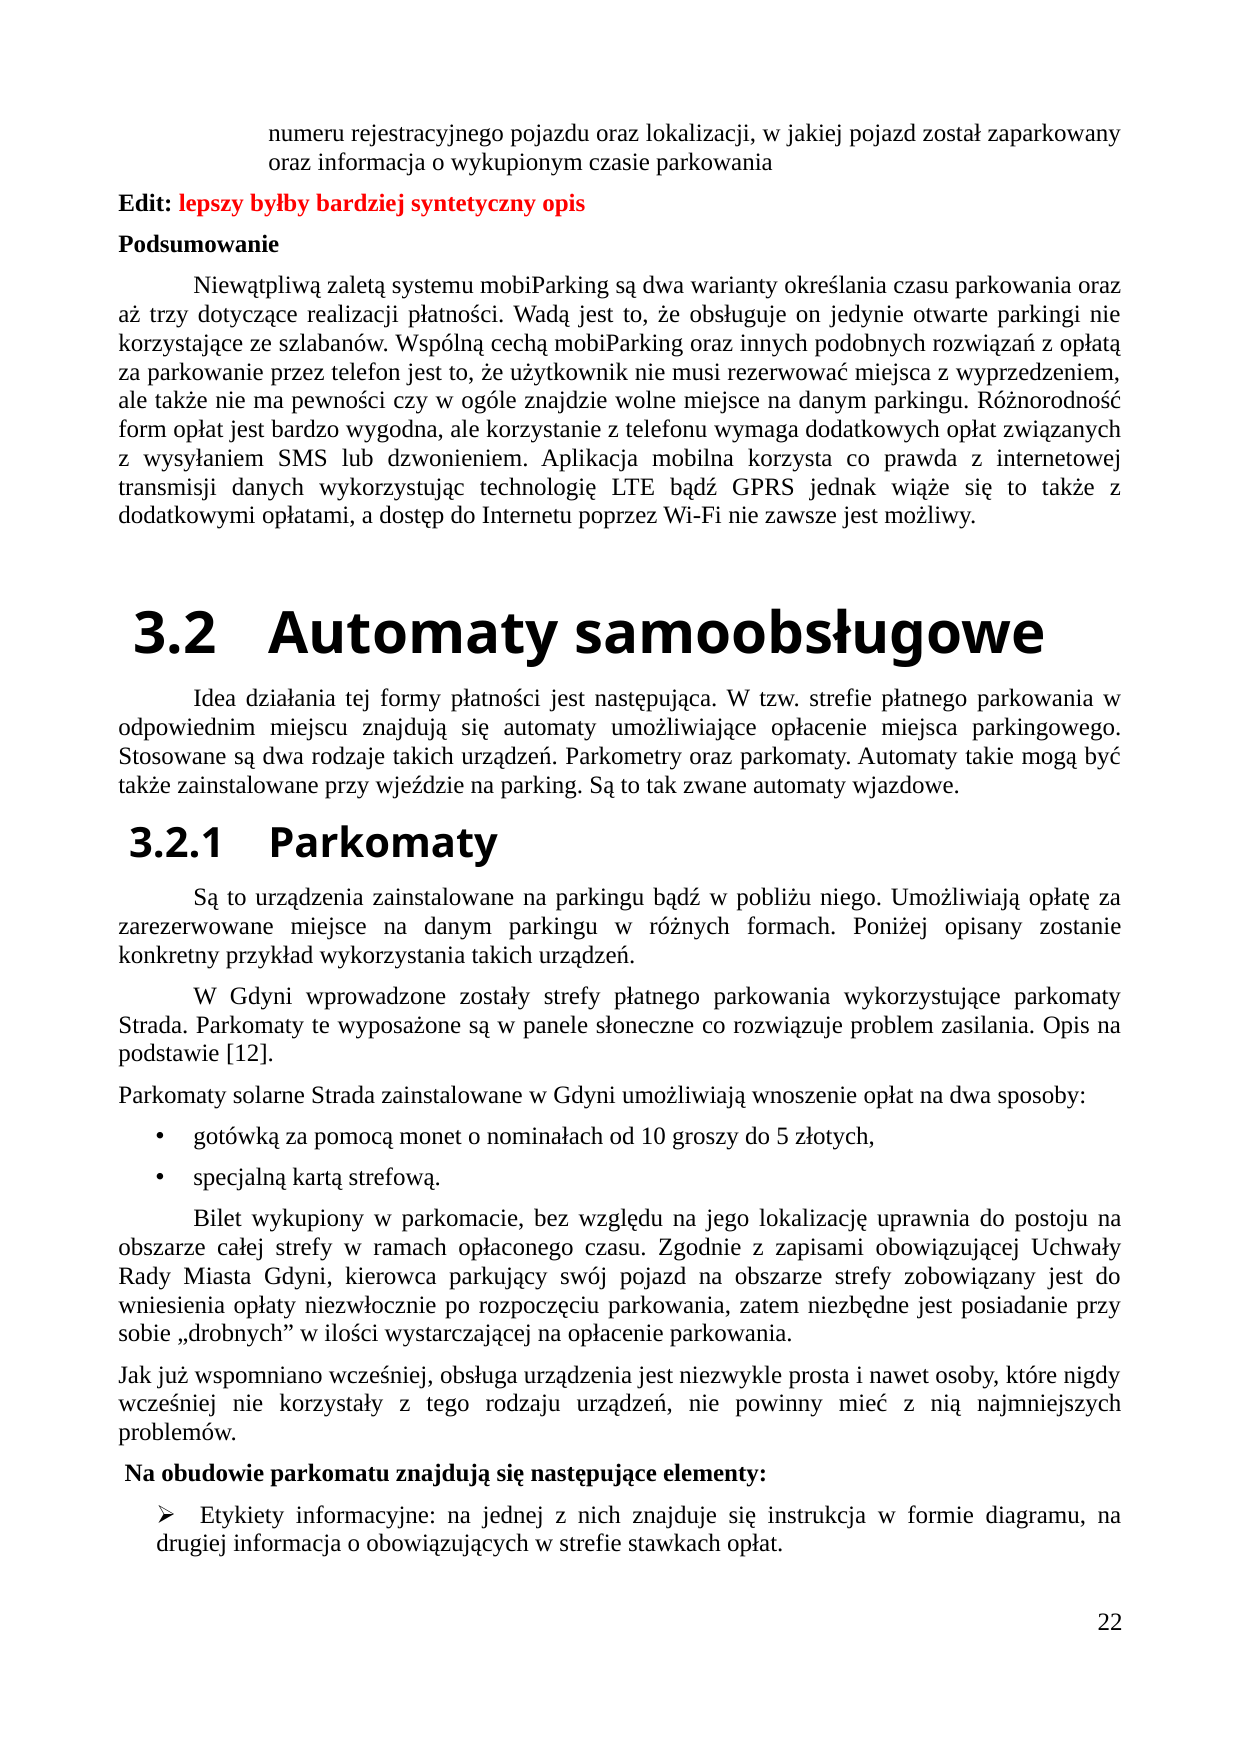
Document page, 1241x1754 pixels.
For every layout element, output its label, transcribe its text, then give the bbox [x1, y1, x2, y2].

text Bilet wykupiony w parkomacie, bez względu na jego lokalizację uprawnia do postoju na obszarze całej strefy w ramach opłaconego czasu. Zgodnie z zapisami obowiązującej Uchwały Rady Miasta Gdyni, kierowca parkujący swój pojazd na obszarze strefy zobowiązany jest do wniesienia opłaty niezwłocznie po rozpoczęciu parkowania, zatem niezbędne jest posiadanie przy sobie „drobnych” w ilości wystarczającej na opłacenie parkowania. [118, 1203, 1122, 1347]
text Idea działania tej formy płatności jest następująca. W tzw. strefie płatnego parkowania w odpowiednim miejscu znajdują się automaty umożliwiające opłacenie miejsca parkingowego. Stosowane są dwa rodzaje takich urządzeń. Parkometry oraz parkomaty. Automaty takie mogą być także zainstalowane przy wjeździe na parking. Są to tak zwane automaty wjazdowe. [118, 683, 1122, 798]
text Edit: lepszy byłby bardziej syntetyczny opis [118, 188, 1122, 217]
text W Gdyni wprowadzone zostały strefy płatnego parkowania wykorzystujące parkomaty Strada. Parkomaty te wyposażone są w panele słoneczne co rozwiązuje problem zasilania. Opis na podstawie [12]. [118, 981, 1122, 1067]
text Podsumowanie [118, 229, 1122, 258]
list gotówką za pomocą monet o nominałach od 10 groszy do 5 złotych, [156, 1121, 1122, 1150]
text Na obudowie parkomatu znajdują się następujące elementy: [118, 1458, 1122, 1487]
list Etykiety informacyjne: na jednej z nich znajduje się instrukcja w formie diagramu, na drugiej informacja o obowiązujących w strefie stawkach opłat. [118, 1500, 1122, 1557]
list numeru rejestracyjnego pojazdu oraz lokalizacji, w jakiej pojazd został zaparkowany oraz informacja o wykupionym czasie parkowania [231, 118, 1122, 176]
text Są to urządzenia zainstalowane na parkingu bądź w pobliżu niego. Umożliwiają opłatę za zarezerwowane miejsce na danym parkingu w różnych formach. Poniżej opisany zostanie konkretny przykład wykorzystania takich urządzeń. [118, 882, 1122, 968]
subtitle Parkomaty [118, 813, 1122, 870]
text Parkomaty solarne Strada zainstalowane w Gdyni umożliwiają wnoszenie opłat na dwa sposoby: [118, 1080, 1122, 1108]
text Niewątpliwą zaletą systemu mobiParking są dwa warianty określania czasu parkowania oraz aż trzy dotyczące realizacji płatności. Wadą jest to, że obsługuje on jedynie otwarte parkingi nie korzystające ze szlabanów. Wspólną cechą mobiParking oraz innych podobnych rozwiązań z opłatą za parkowanie przez telefon jest to, że użytkownik nie musi rezerwować miejsca z wyprzedzeniem, ale także nie ma pewności czy w ogóle znajdzie wolne miejsce na danym parkingu. Różnorodność form opłat jest bardzo wygodna, ale korzystanie z telefonu wymaga dodatkowych opłat związanych z wysyłaniem SMS lub dzwonieniem. Aplikacja mobilna korzysta co prawda z internetowej transmisji danych wykorzystując technologię LTE bądź GPRS jednak wiąże się to także z dodatkowymi opłatami, a dostęp do Internetu poprzez Wi-Fi nie zawsze jest możliwy. [118, 271, 1122, 529]
text Jak już wspomniano wcześniej, obsługa urządzenia jest niezwykle prosta i nawet osoby, które nigdy wcześniej nie korzystały z tego rodzaju urządzeń, nie powinny mieć z nią najmniejszych problemów. [118, 1360, 1122, 1446]
list specjalną kartą strefową. [156, 1162, 1122, 1191]
subtitle Automaty samoobsługowe [118, 591, 1122, 671]
